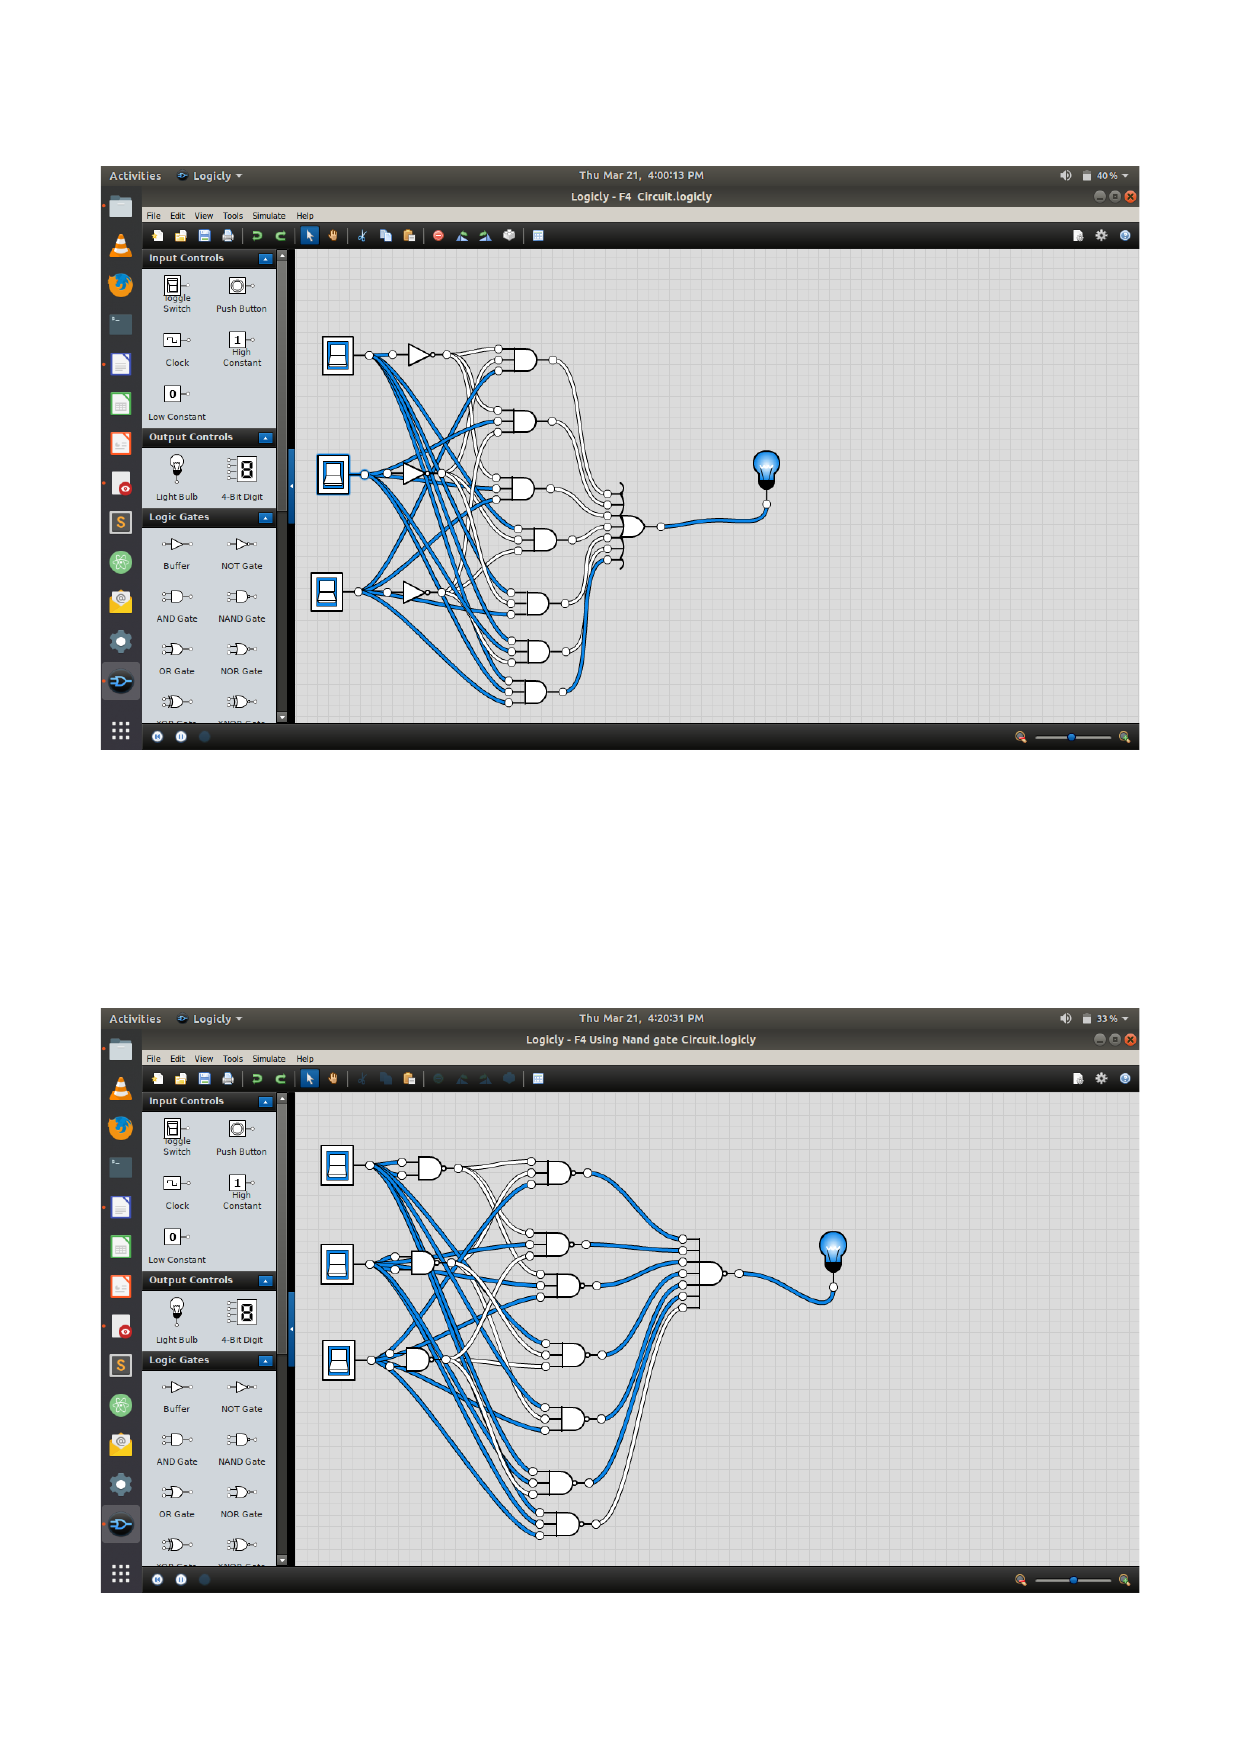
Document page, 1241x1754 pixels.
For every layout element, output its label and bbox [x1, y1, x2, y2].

picture [100, 166, 1140, 750]
picture [100, 1008, 1140, 1593]
